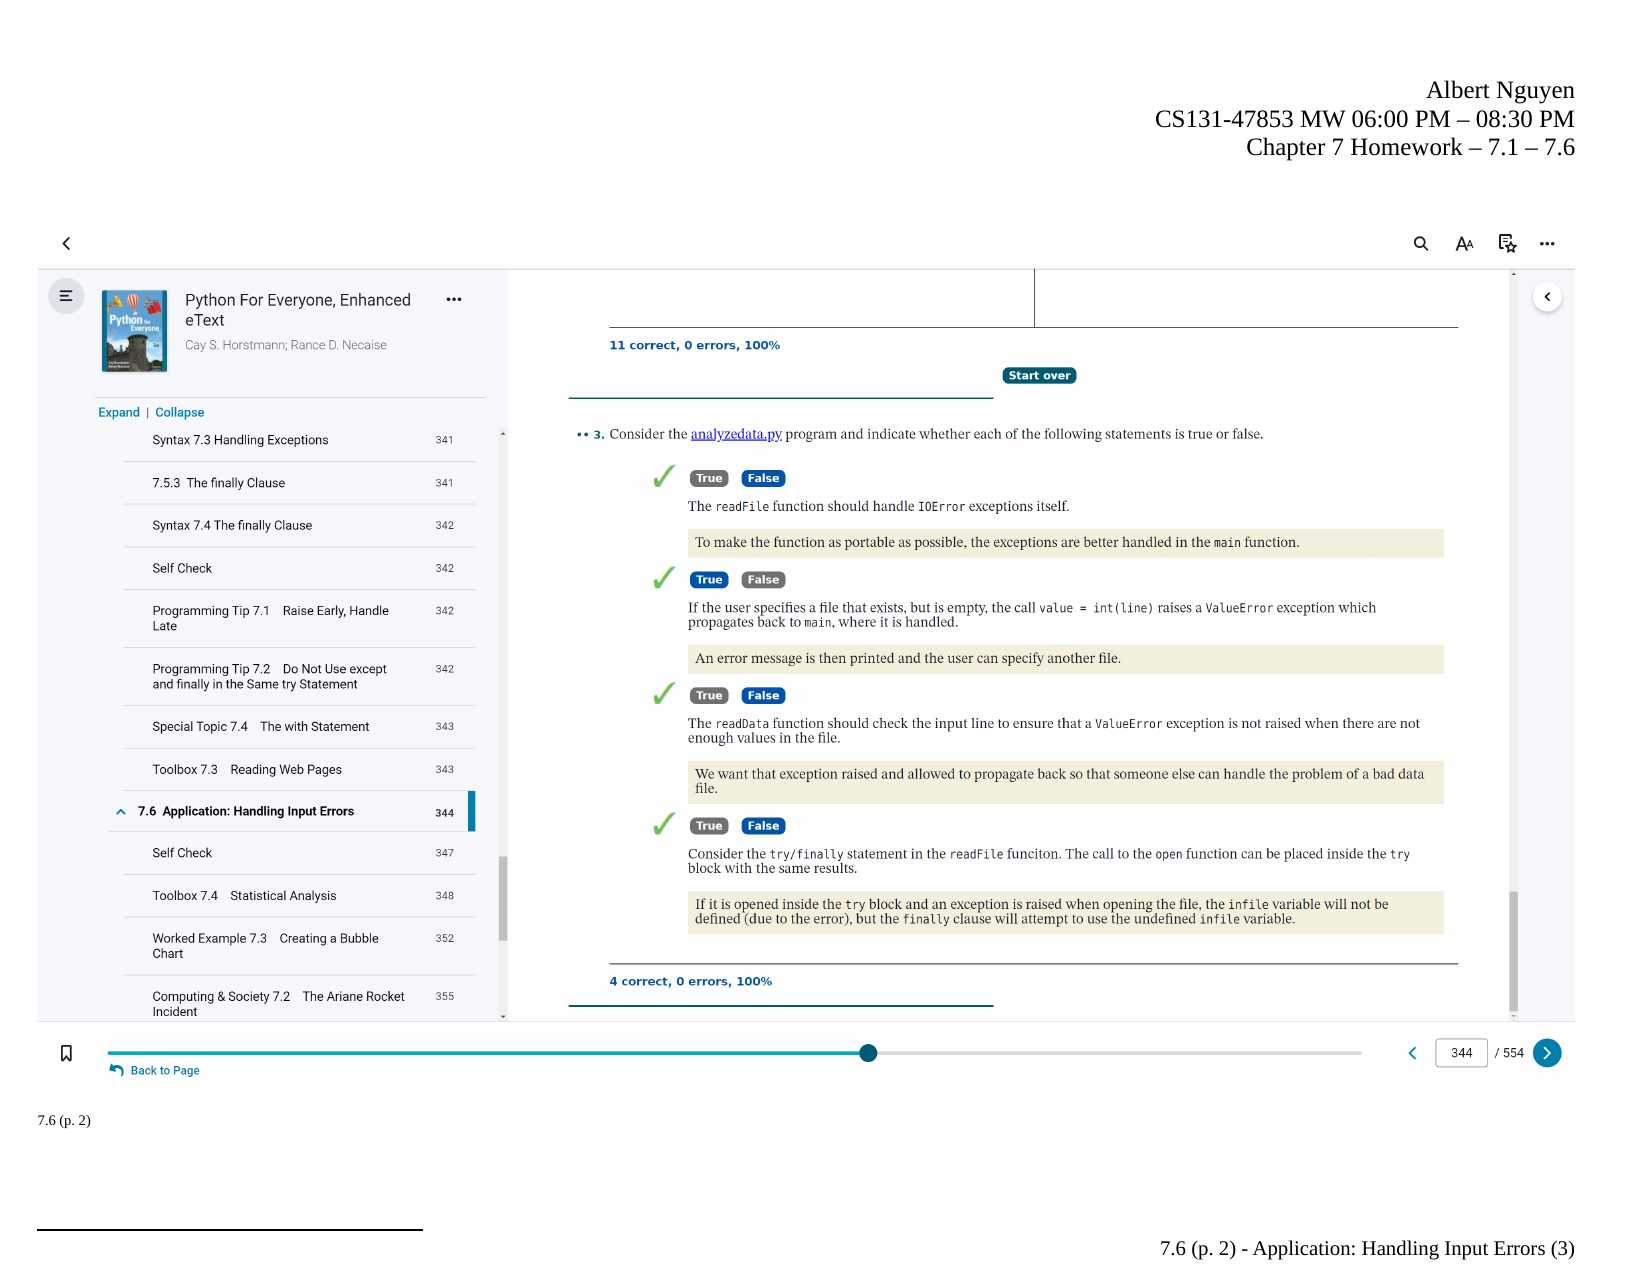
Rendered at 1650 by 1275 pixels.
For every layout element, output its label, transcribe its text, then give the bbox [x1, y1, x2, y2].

picture [37, 218, 1575, 1084]
text - Application: Handling Input Errors (3) [37, 1236, 1575, 1260]
